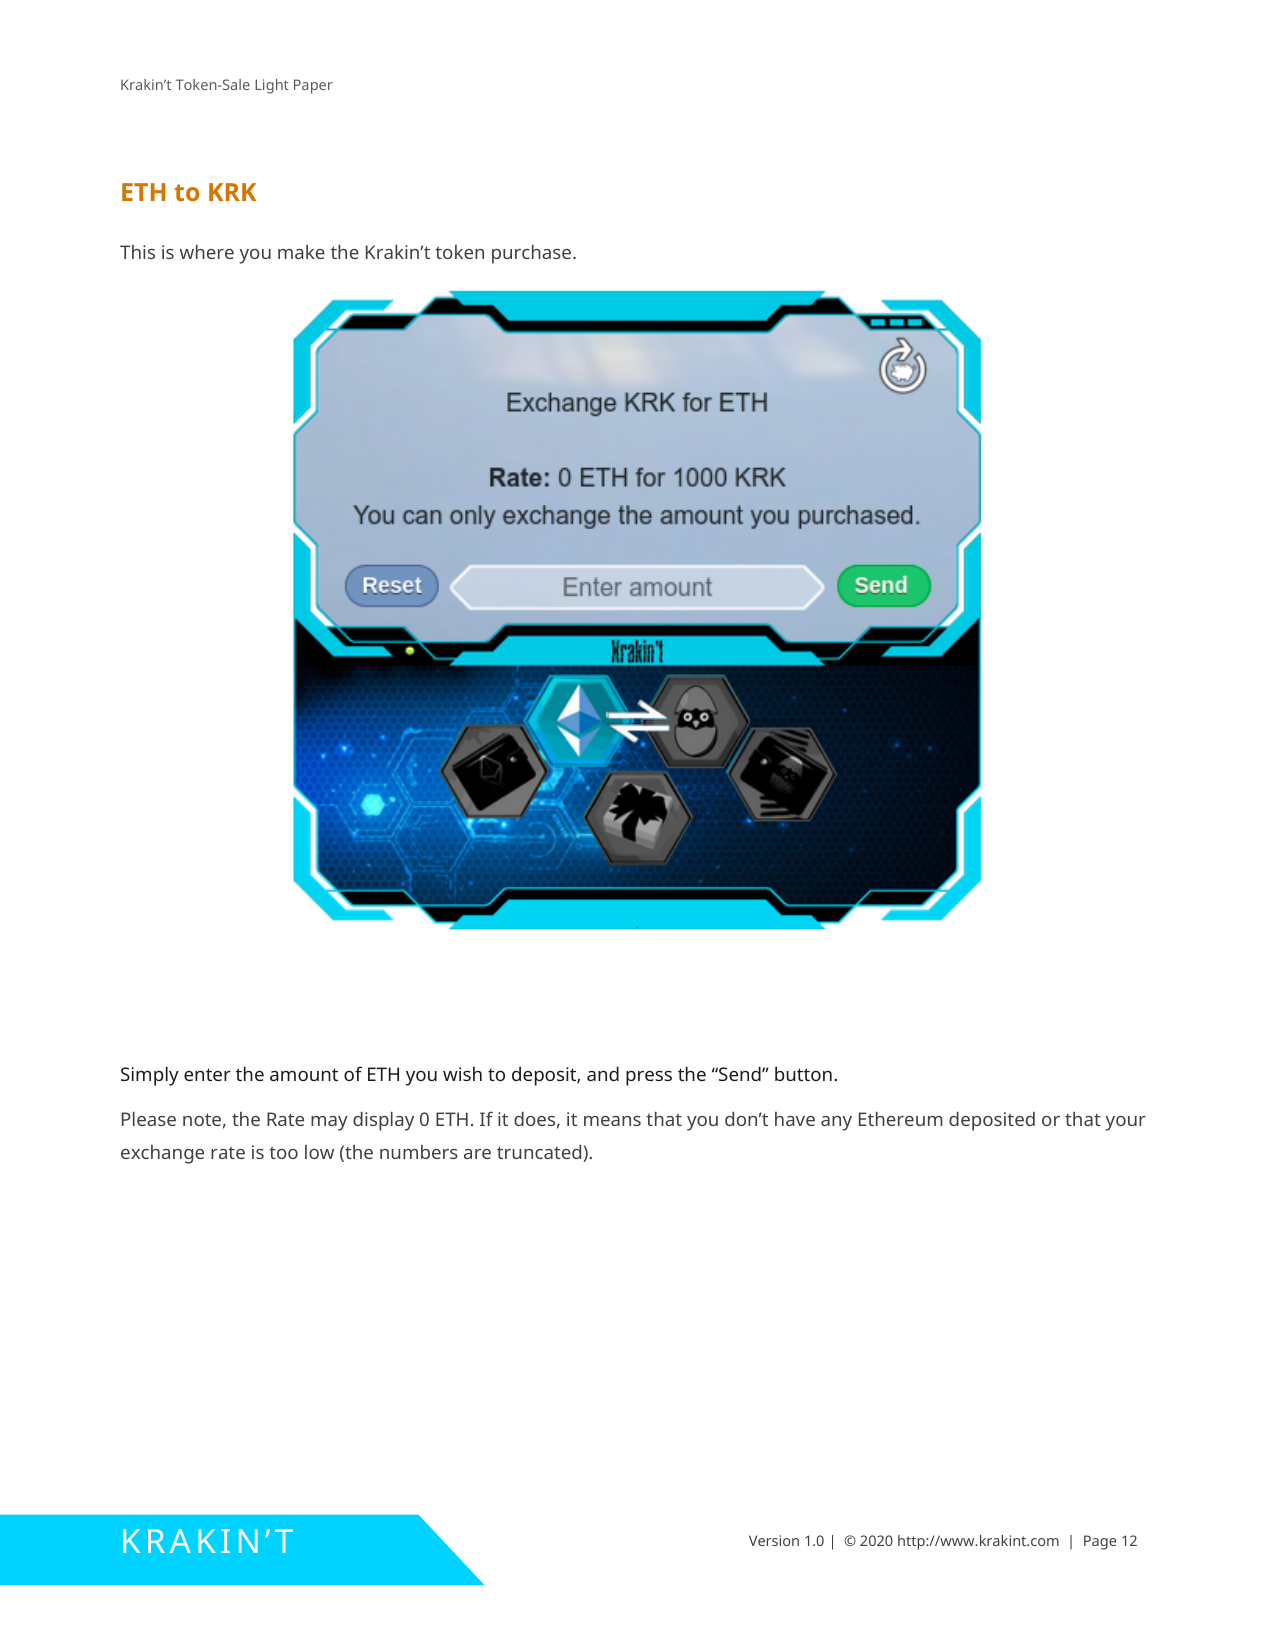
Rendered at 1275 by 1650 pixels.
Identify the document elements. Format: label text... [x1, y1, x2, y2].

text Please note, the Rate may display 0 ETH. If it does, it means that you don’t have any Ethereum deposited or that your exchange rate is too low (the numbers are truncated). [120, 1106, 1155, 1165]
picture [289, 285, 986, 939]
text Simply enter the amount of ETH you wish to deposit, and press the “Send” button. [120, 1061, 1155, 1086]
text ETH to KRK [120, 174, 1155, 208]
text This is where you make the Krakin’t token purchase. [120, 239, 1155, 265]
